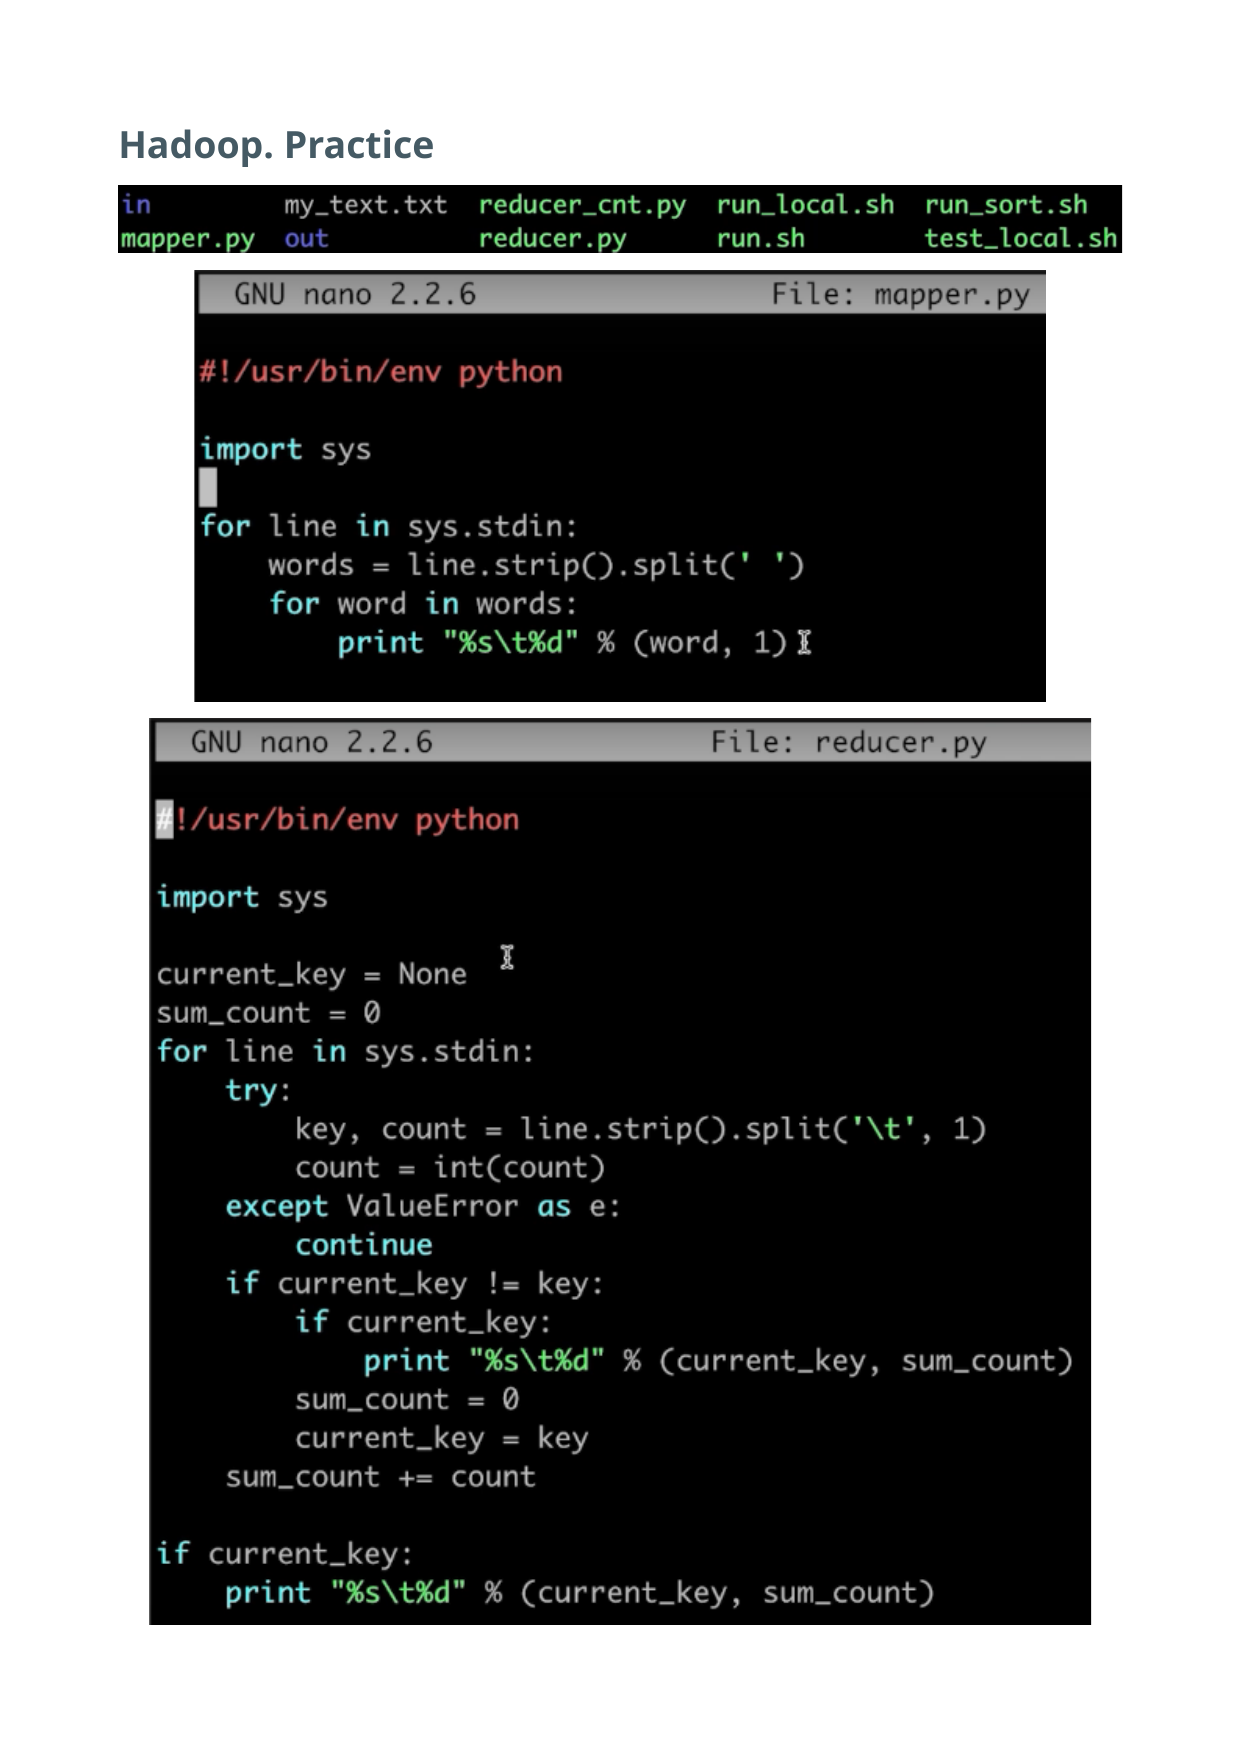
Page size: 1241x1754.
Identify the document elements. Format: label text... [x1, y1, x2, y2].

picture [118, 185, 1123, 253]
subtitle Hadoop. Practice [118, 118, 1122, 169]
picture [194, 270, 1046, 702]
picture [149, 718, 1092, 1625]
